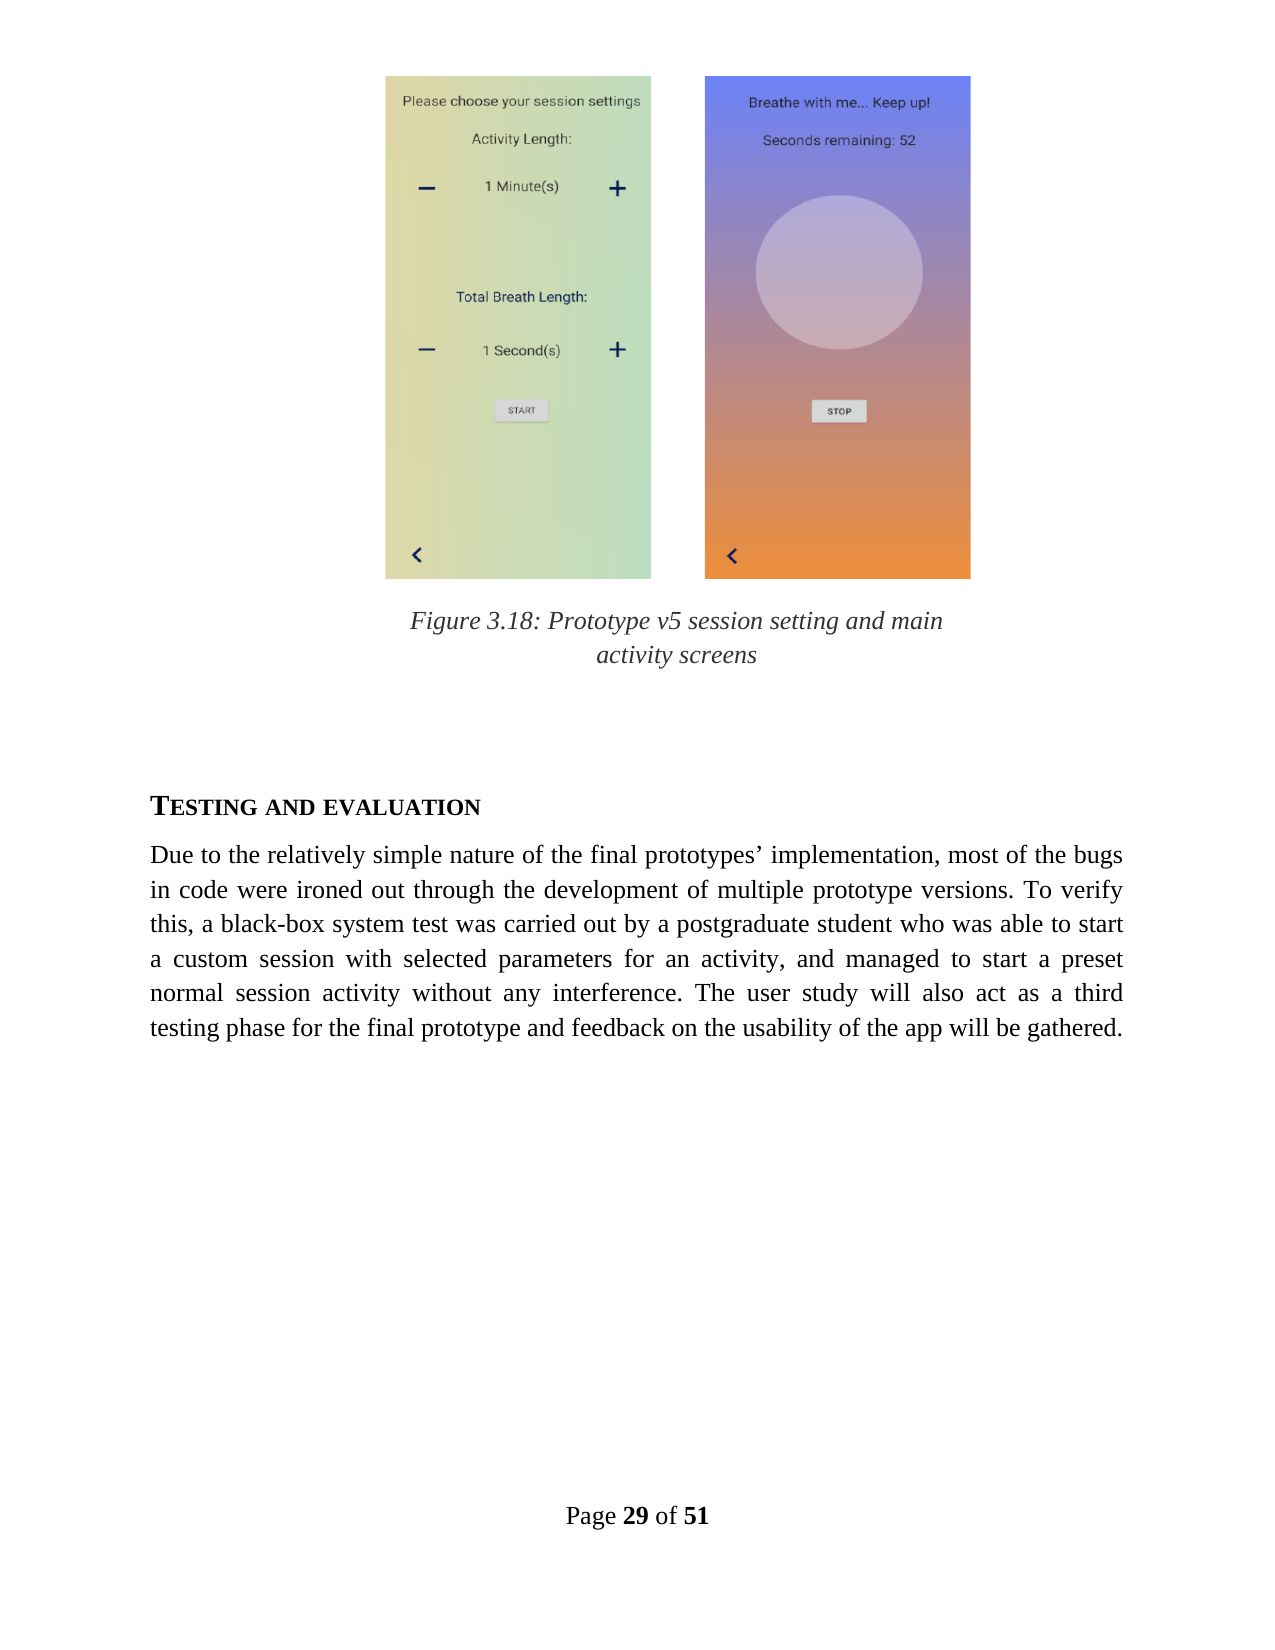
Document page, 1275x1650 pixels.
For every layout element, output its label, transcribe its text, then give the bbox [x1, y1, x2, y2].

text Figure 3.18: Prototype v5 session setting and main activity screens [385, 605, 971, 669]
text Due to the relatively simple nature of the final prototypes’ implementation, most of the bugs in code were ironed out through the development of multiple prototype versions. To verify this, a black-box system test was carried out by a postgraduate student who was able to start a custom session with selected parameters for an activity, and managed to start a preset normal session activity without any interference. The user study will also act as a third testing phase for the final prototype and feedback on the usability of the app will be gathered. [150, 839, 1125, 1042]
subtitle Testing and evaluation [150, 788, 1125, 822]
